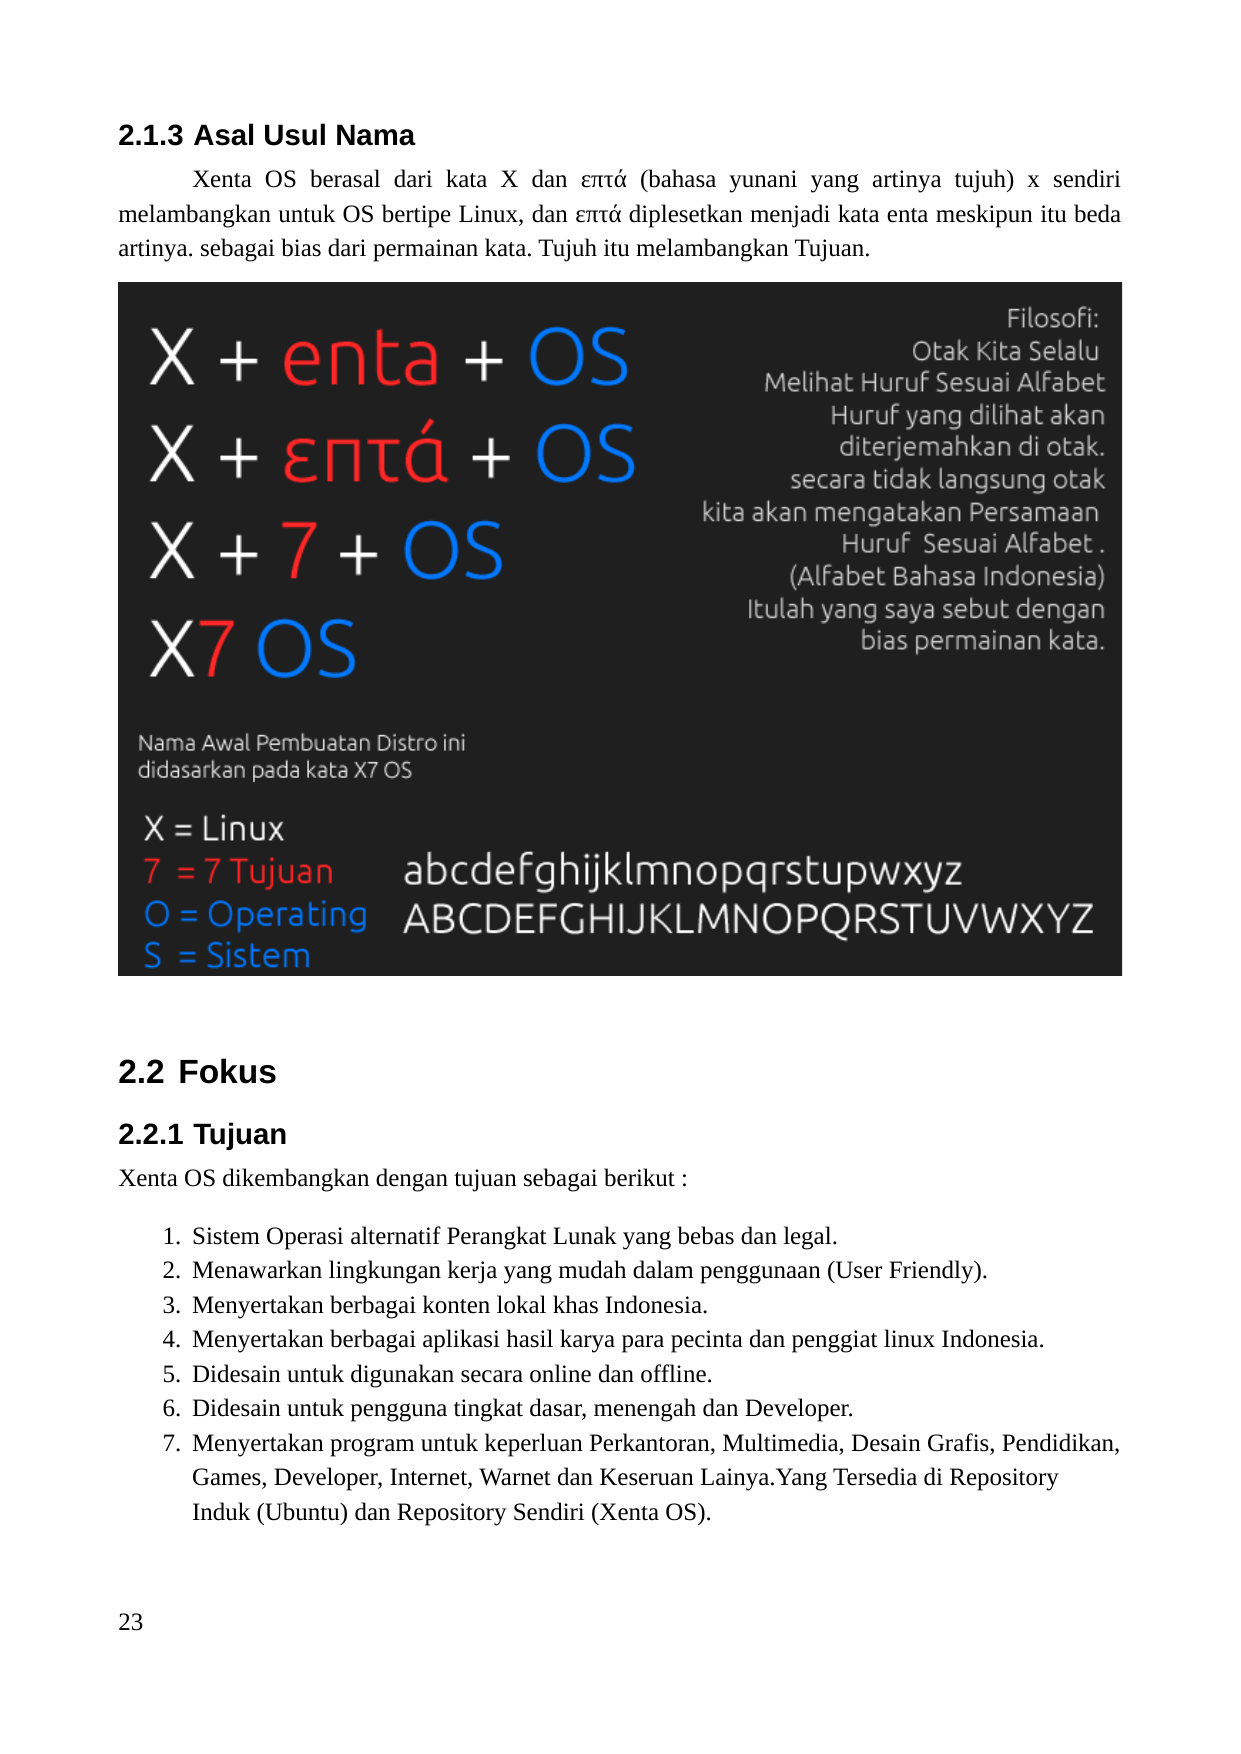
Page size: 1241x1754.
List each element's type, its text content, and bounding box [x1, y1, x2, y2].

list Menyertakan berbagai konten lokal khas Indonesia. [162, 1290, 1122, 1319]
picture [118, 282, 1123, 976]
subtitle Asal Usul Nama [118, 118, 1122, 152]
text Xenta OS berasal dari kata X dan επτά (bahasa yunani yang artinya tujuh) x sendiri melambangkan untuk OS bertipe Linux, dan επτά diplesetkan menjadi kata enta meskipun itu beda artinya. sebagai bias dari permainan kata. Tujuh itu melambangkan Tujuan. [118, 164, 1122, 262]
list Menawarkan lingkungan kerja yang mudah dalam penggunaan (User Friendly). [162, 1255, 1122, 1284]
list Sistem Operasi alternatif Perangkat Lunak yang bebas dan legal. [162, 1221, 1122, 1250]
list Didesain untuk pengguna tingkat dasar, menengah dan Developer. [162, 1393, 1122, 1422]
list Menyertakan berbagai aplikasi hasil karya para pecinta dan penggiat linux Indonesia. [162, 1324, 1122, 1353]
list Didesain untuk digunakan secara online dan offline. [162, 1359, 1122, 1388]
text Xenta OS dikembangkan dengan tujuan sebagai berikut : [118, 1163, 1122, 1192]
list Menyertakan program untuk keperluan Perkantoran, Multimedia, Desain Grafis, Pendidikan, Games, Developer, Internet, Warnet dan Keseruan Lainya.Yang Tersedia di Repository Induk (Ubuntu) dan Repository Sendiri (Xenta OS). [162, 1428, 1122, 1526]
subtitle Fokus [118, 1051, 1122, 1090]
subtitle Tujuan [118, 1117, 1122, 1151]
